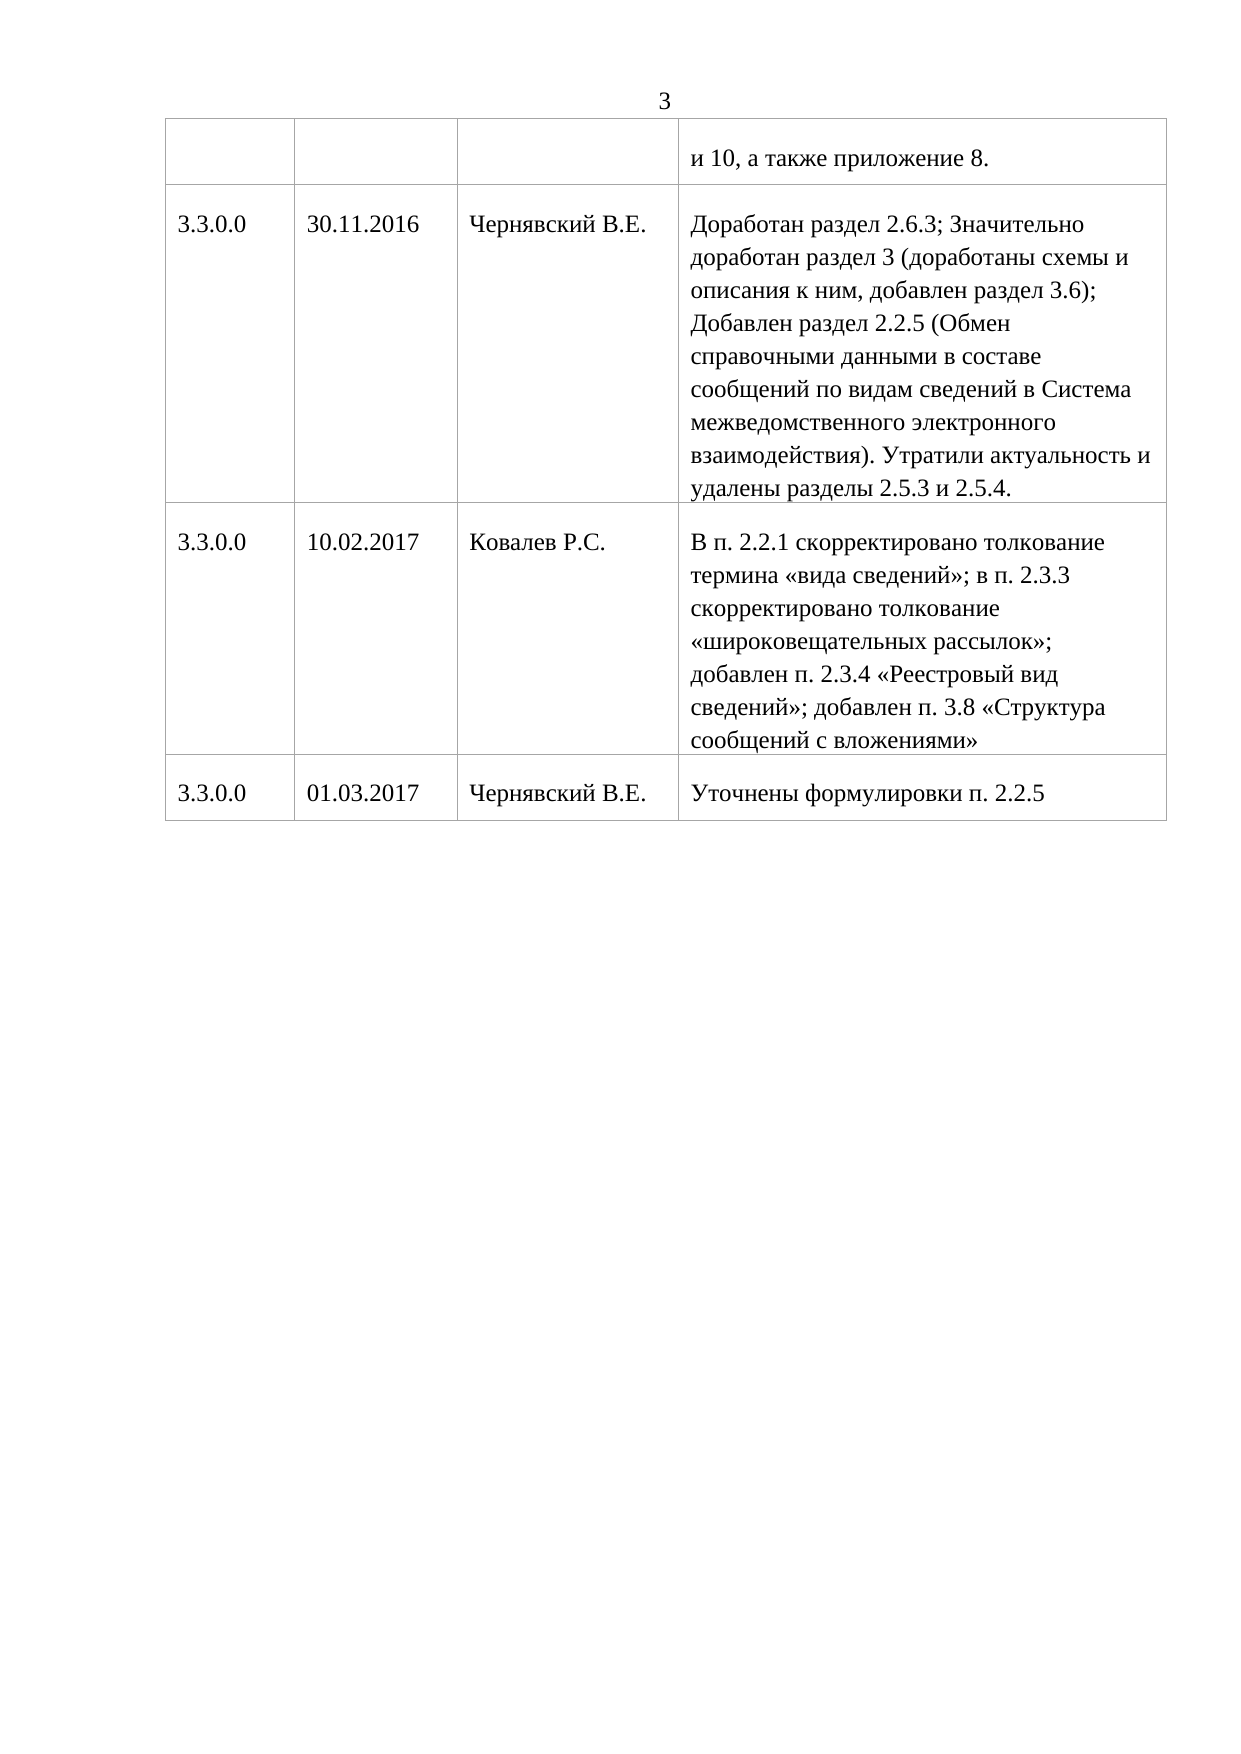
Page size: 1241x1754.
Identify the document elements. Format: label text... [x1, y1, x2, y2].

table_cell 01.03.2017 [295, 755, 457, 819]
table_cell 10.02.2017 [295, 503, 457, 753]
table_cell Чернявский В.Е. [458, 755, 678, 819]
table_cell Ковалев Р.С. [458, 503, 678, 753]
table_cell 3.3.0.0 [166, 185, 294, 502]
table_cell [166, 119, 294, 184]
table_cell [458, 119, 678, 184]
table_cell и 10, а также приложение 8. [679, 119, 1166, 184]
table_cell 30.11.2016 [295, 185, 457, 502]
table_cell Доработан раздел 2.6.3; Значительно доработан раздел 3 (доработаны схемы и описания к ним, добавлен раздел 3.6); Добавлен раздел 2.2.5 (Обмен справочными данными в составе сообщений по видам сведений в Система межведомственного электронного взаимодействия). Утратили актуальность и удалены разделы 2.5.3 и 2.5.4. [679, 185, 1166, 502]
table_cell 3.3.0.0 [166, 503, 294, 753]
table_cell [295, 119, 457, 184]
table_cell 3.3.0.0 [166, 755, 294, 819]
table_cell Чернявский В.Е. [458, 185, 678, 502]
table_cell Уточнены формулировки п. 2.2.5 [679, 755, 1166, 819]
table_cell В п. 2.2.1 скорректировано толкование термина «вида сведений»; в п. 2.3.3 скорректировано толкование «широковещательных рассылок»; добавлен п. 2.3.4 «Реестровый вид сведений»; добавлен п. 3.8 «Структура сообщений с вложениями» [679, 503, 1166, 753]
